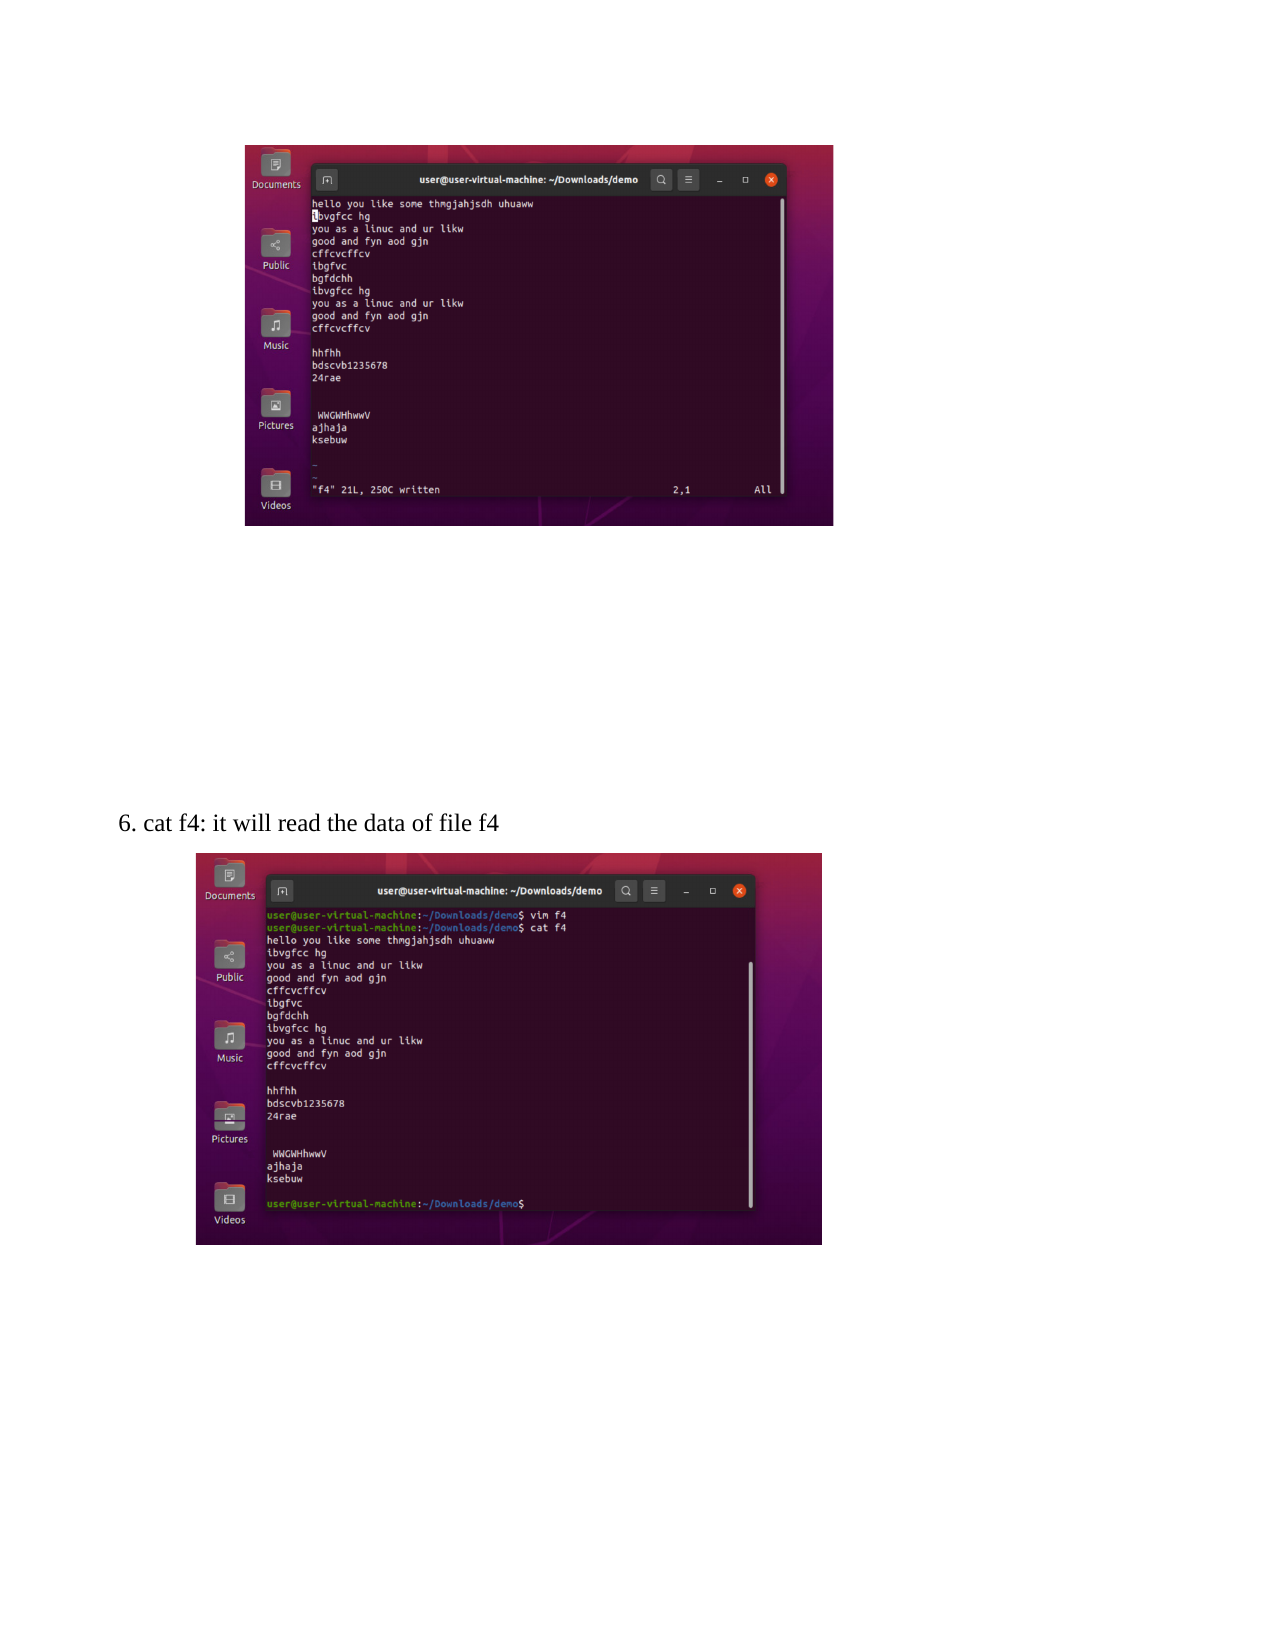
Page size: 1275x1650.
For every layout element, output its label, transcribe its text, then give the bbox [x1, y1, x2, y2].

text 6. cat f4: it will read the data of file f4 [118, 808, 1157, 837]
picture [244, 145, 834, 526]
picture [195, 853, 822, 1245]
